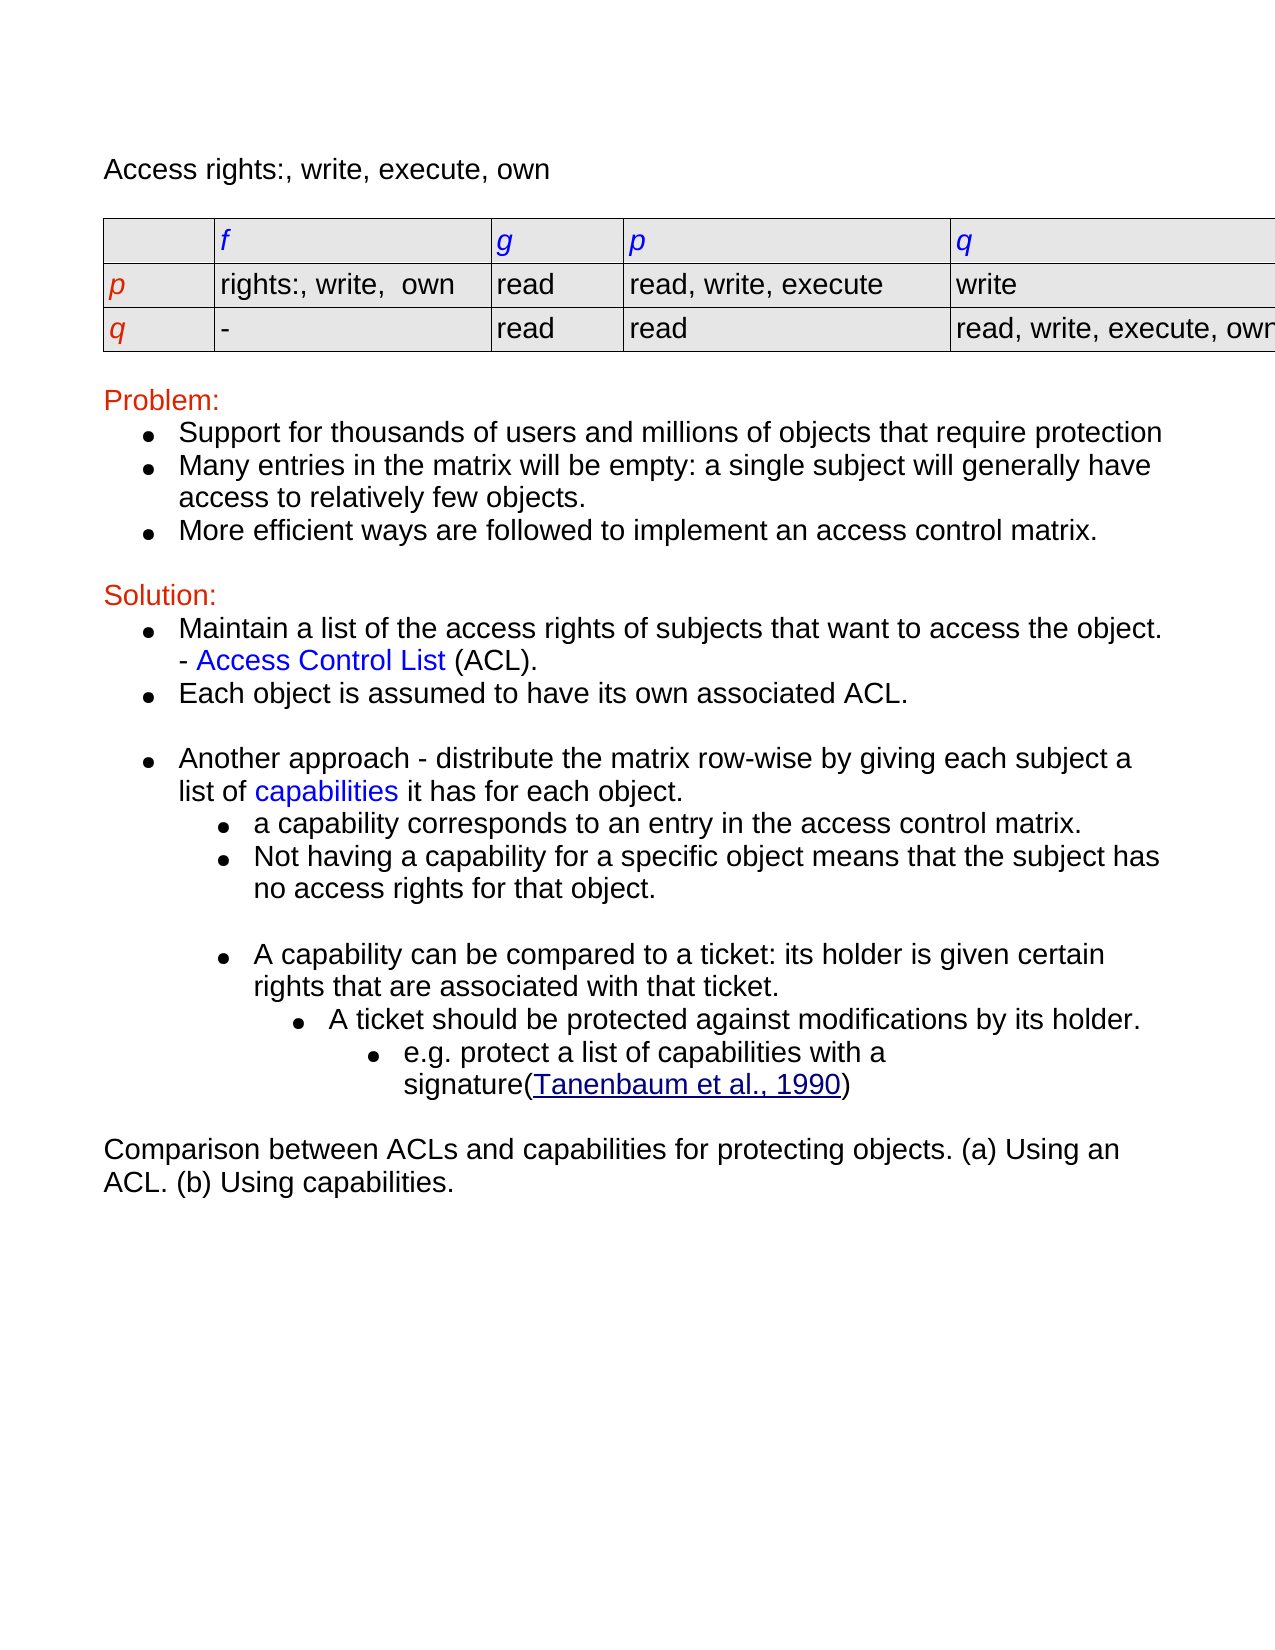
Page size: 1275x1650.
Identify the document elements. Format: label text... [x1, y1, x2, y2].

table_header f [215, 219, 491, 262]
table_cell read, write, execute [624, 264, 950, 307]
table_cell q [104, 308, 214, 351]
list a capability corresponds to an entry in the access control matrix. [216, 807, 1172, 840]
list More efficient ways are followed to implement an access control matrix. [141, 514, 1172, 546]
text Problem: [103, 383, 1172, 416]
table_cell read [492, 308, 623, 351]
list Maintain a list of the access rights of subjects that want to access the object. - Access Control List (ACL). [141, 612, 1172, 677]
table_header g [492, 219, 623, 262]
list Support for thousands of users and millions of objects that require protection [141, 416, 1172, 449]
list A ticket should be protected against modifications by its holder. [291, 1003, 1172, 1036]
list Another approach - distribute the matrix row-wise by giving each subject a list of capabilities it has for each object. [141, 742, 1172, 807]
table_cell - [215, 308, 491, 351]
table_cell read [624, 308, 950, 351]
table_cell p [104, 264, 214, 307]
list A capability can be compared to a ticket: its holder is given certain rights that are associated with that ticket. [216, 938, 1172, 1003]
text Solution: [103, 579, 1172, 612]
list Not having a capability for a specific object means that the subject has no access rights for that object. [216, 840, 1172, 905]
list e.g. protect a list of capabilities with a signature(Tanenbaum et al., 1990) [366, 1036, 1172, 1101]
table_cell rights:, write, own [215, 264, 491, 307]
text Comparison between ACLs and capabilities for protecting objects. (a) Using an ACL. (b) Using capabilities. [103, 1133, 1172, 1198]
table_cell read, write, execute, own [951, 308, 1275, 351]
table_header [104, 219, 214, 262]
table_cell write [951, 264, 1275, 307]
table_header q [951, 219, 1275, 262]
table_cell read [492, 264, 623, 307]
table_header p [624, 219, 950, 262]
text Access rights:, write, execute, own [103, 153, 1172, 186]
list Each object is assumed to have its own associated ACL. [141, 677, 1172, 709]
list Many entries in the matrix will be empty: a single subject will generally have access to relatively few objects. [141, 449, 1172, 514]
